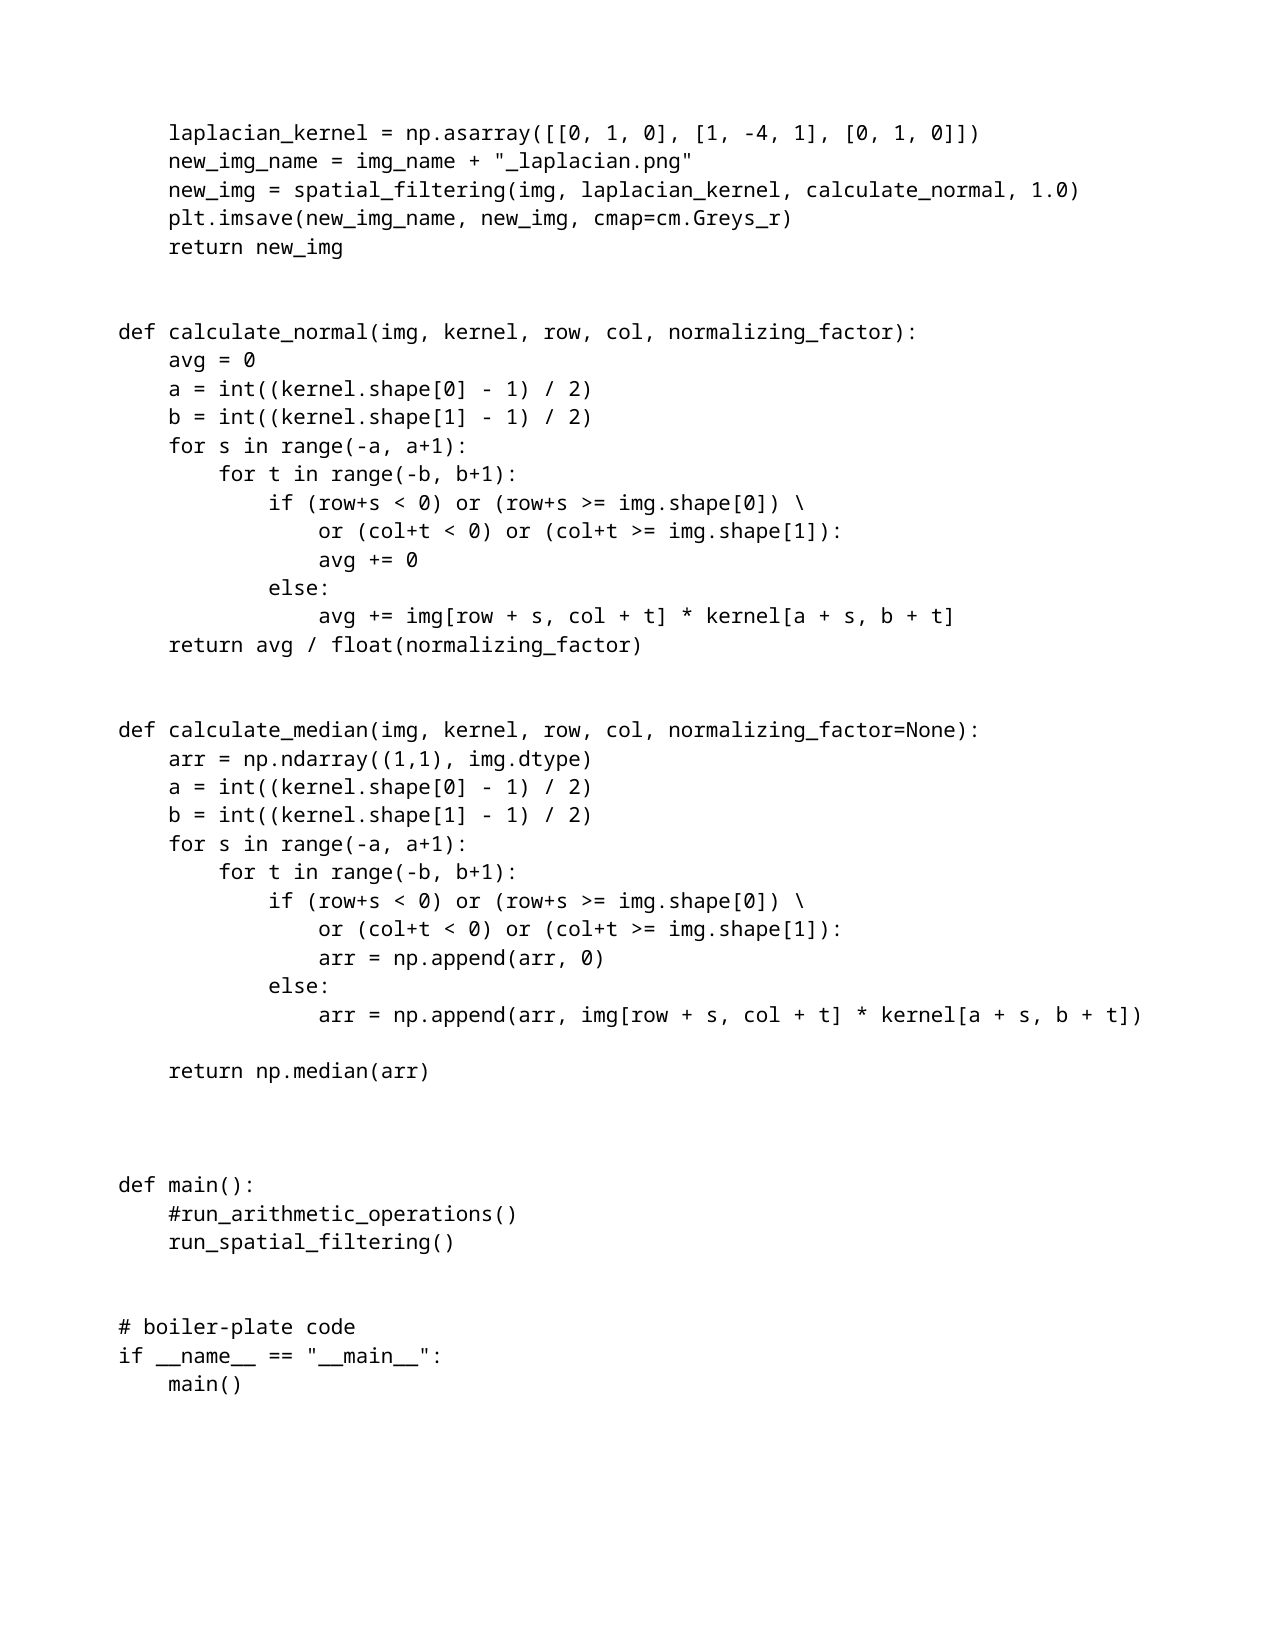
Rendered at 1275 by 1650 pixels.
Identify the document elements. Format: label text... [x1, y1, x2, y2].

text return np.median(arr) [118, 1057, 1157, 1085]
text laplacian_kernel = np.asarray([[0, 1, 0], [1, -4, 1], [0, 1, 0]]) [118, 118, 1157, 147]
text new_img_name = img_name + "_laplacian.png" [118, 147, 1157, 175]
text return new_img [118, 232, 1157, 260]
text else: [118, 971, 1157, 1000]
text def main(): [118, 1170, 1157, 1199]
text main() [118, 1369, 1157, 1398]
text for s in range(-a, a+1): [118, 431, 1157, 459]
text avg += img[row + s, col + t] * kernel[a + s, b + t] [118, 602, 1157, 630]
text run_spatial_filtering() [118, 1227, 1157, 1256]
text or (col+t < 0) or (col+t >= img.shape[1]): [118, 914, 1157, 943]
text arr = np.append(arr, img[row + s, col + t] * kernel[a + s, b + t]) [118, 1000, 1157, 1028]
text for t in range(-b, b+1): [118, 459, 1157, 488]
text arr = np.ndarray((1,1), img.dtype) [118, 744, 1157, 772]
text for s in range(-a, a+1): [118, 829, 1157, 857]
text a = int((kernel.shape[0] - 1) / 2) [118, 772, 1157, 801]
text b = int((kernel.shape[1] - 1) / 2) [118, 402, 1157, 431]
text if (row+s < 0) or (row+s >= img.shape[0]) \ [118, 886, 1157, 914]
text return avg / float(normalizing_factor) [118, 630, 1157, 658]
text if __name__ == "__main__": [118, 1341, 1157, 1369]
text else: [118, 573, 1157, 602]
text or (col+t < 0) or (col+t >= img.shape[1]): [118, 516, 1157, 545]
text if (row+s < 0) or (row+s >= img.shape[0]) \ [118, 488, 1157, 516]
text for t in range(-b, b+1): [118, 857, 1157, 886]
text plt.imsave(new_img_name, new_img, cmap=cm.Greys_r) [118, 203, 1157, 232]
text avg += 0 [118, 545, 1157, 573]
text b = int((kernel.shape[1] - 1) / 2) [118, 801, 1157, 829]
text new_img = spatial_filtering(img, laplacian_kernel, calculate_normal, 1.0) [118, 175, 1157, 203]
text #run_arithmetic_operations() [118, 1199, 1157, 1227]
text arr = np.append(arr, 0) [118, 943, 1157, 971]
text a = int((kernel.shape[0] - 1) / 2) [118, 374, 1157, 402]
text def calculate_median(img, kernel, row, col, normalizing_factor=None): [118, 715, 1157, 744]
text def calculate_normal(img, kernel, row, col, normalizing_factor): [118, 317, 1157, 346]
text avg = 0 [118, 346, 1157, 374]
text # boiler-plate code [118, 1312, 1157, 1341]
